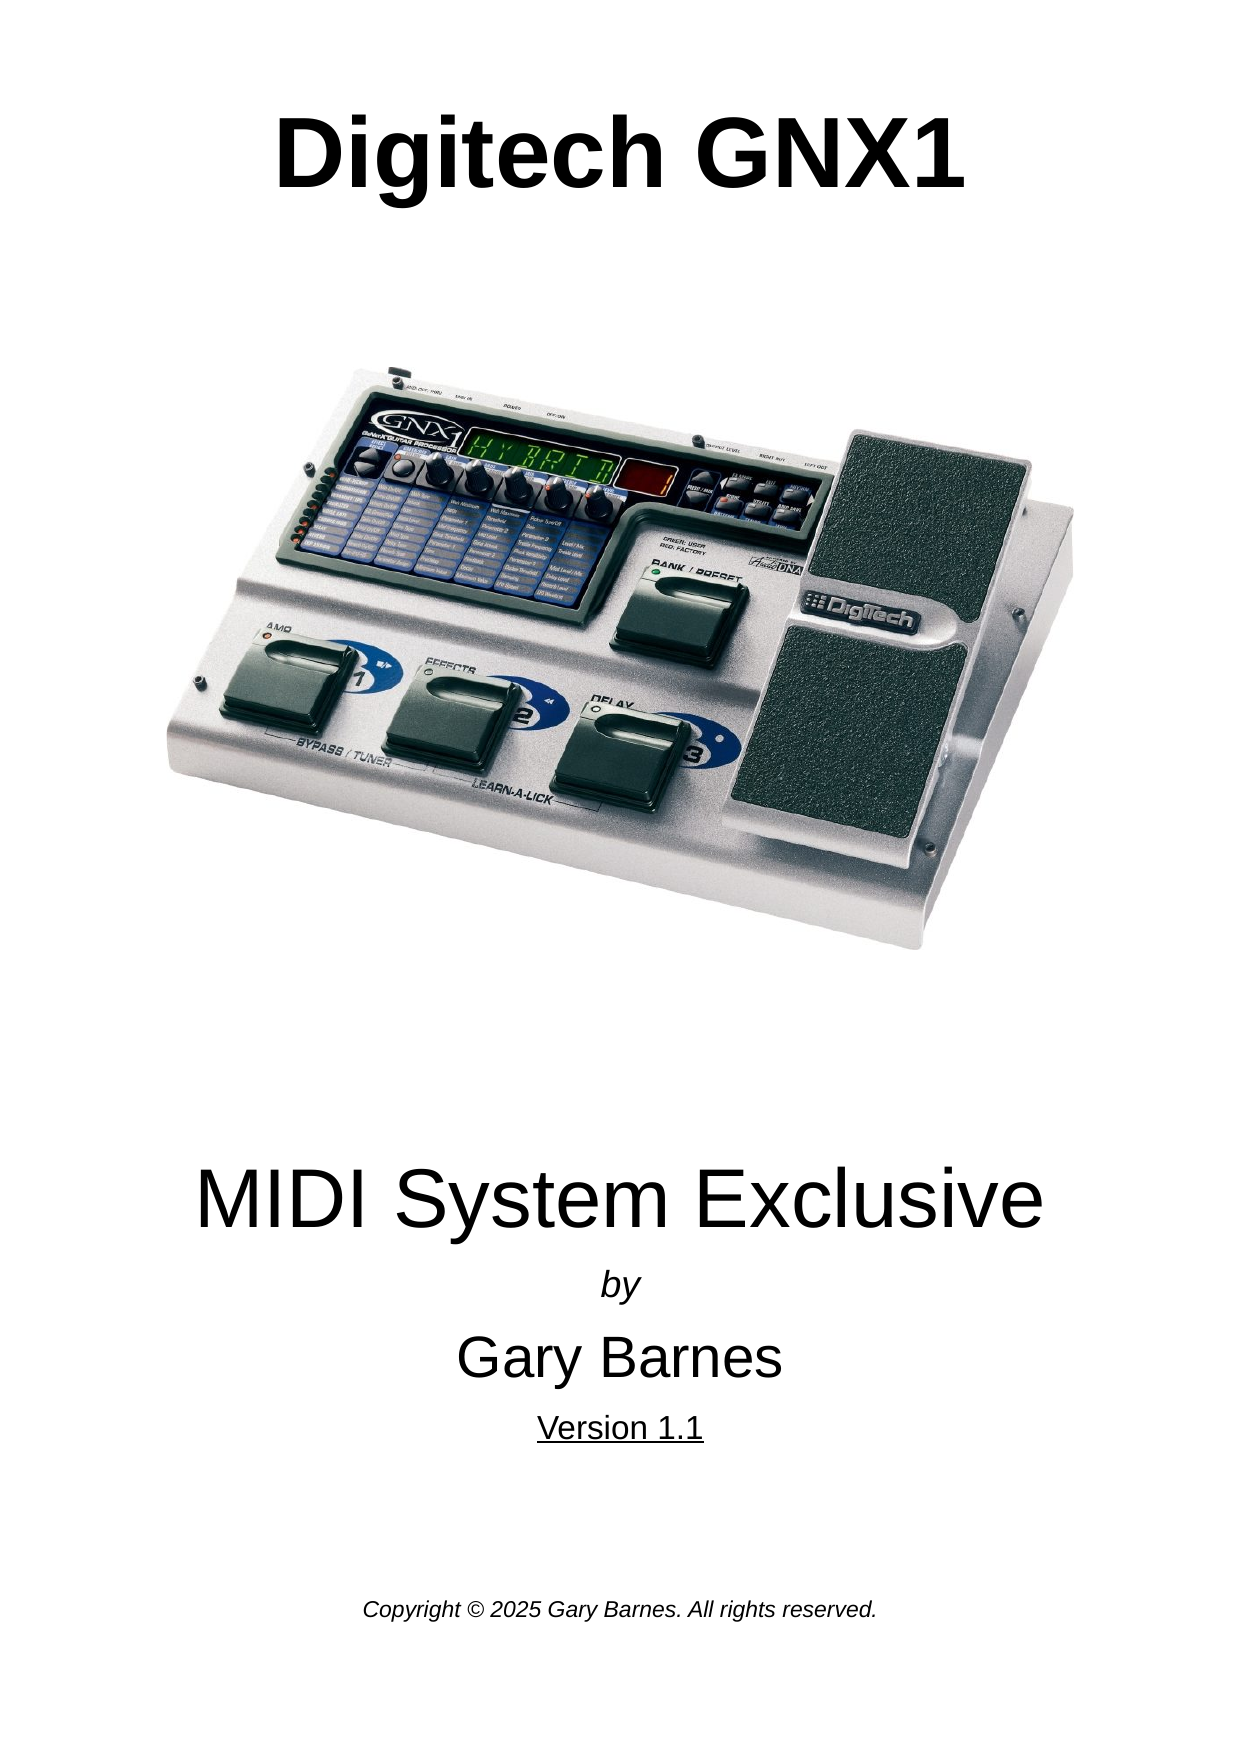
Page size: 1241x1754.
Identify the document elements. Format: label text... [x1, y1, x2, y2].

text MIDI System Exclusive [118, 1149, 1122, 1245]
text Copyright © 2025 Gary Barnes. All rights reserved. [118, 1596, 1122, 1623]
text Gary Barnes [118, 1323, 1122, 1390]
text Version 1.1 [118, 1408, 1122, 1446]
picture [166, 367, 1074, 950]
text Digitech GNX1 [118, 94, 1122, 209]
text by [118, 1262, 1122, 1306]
